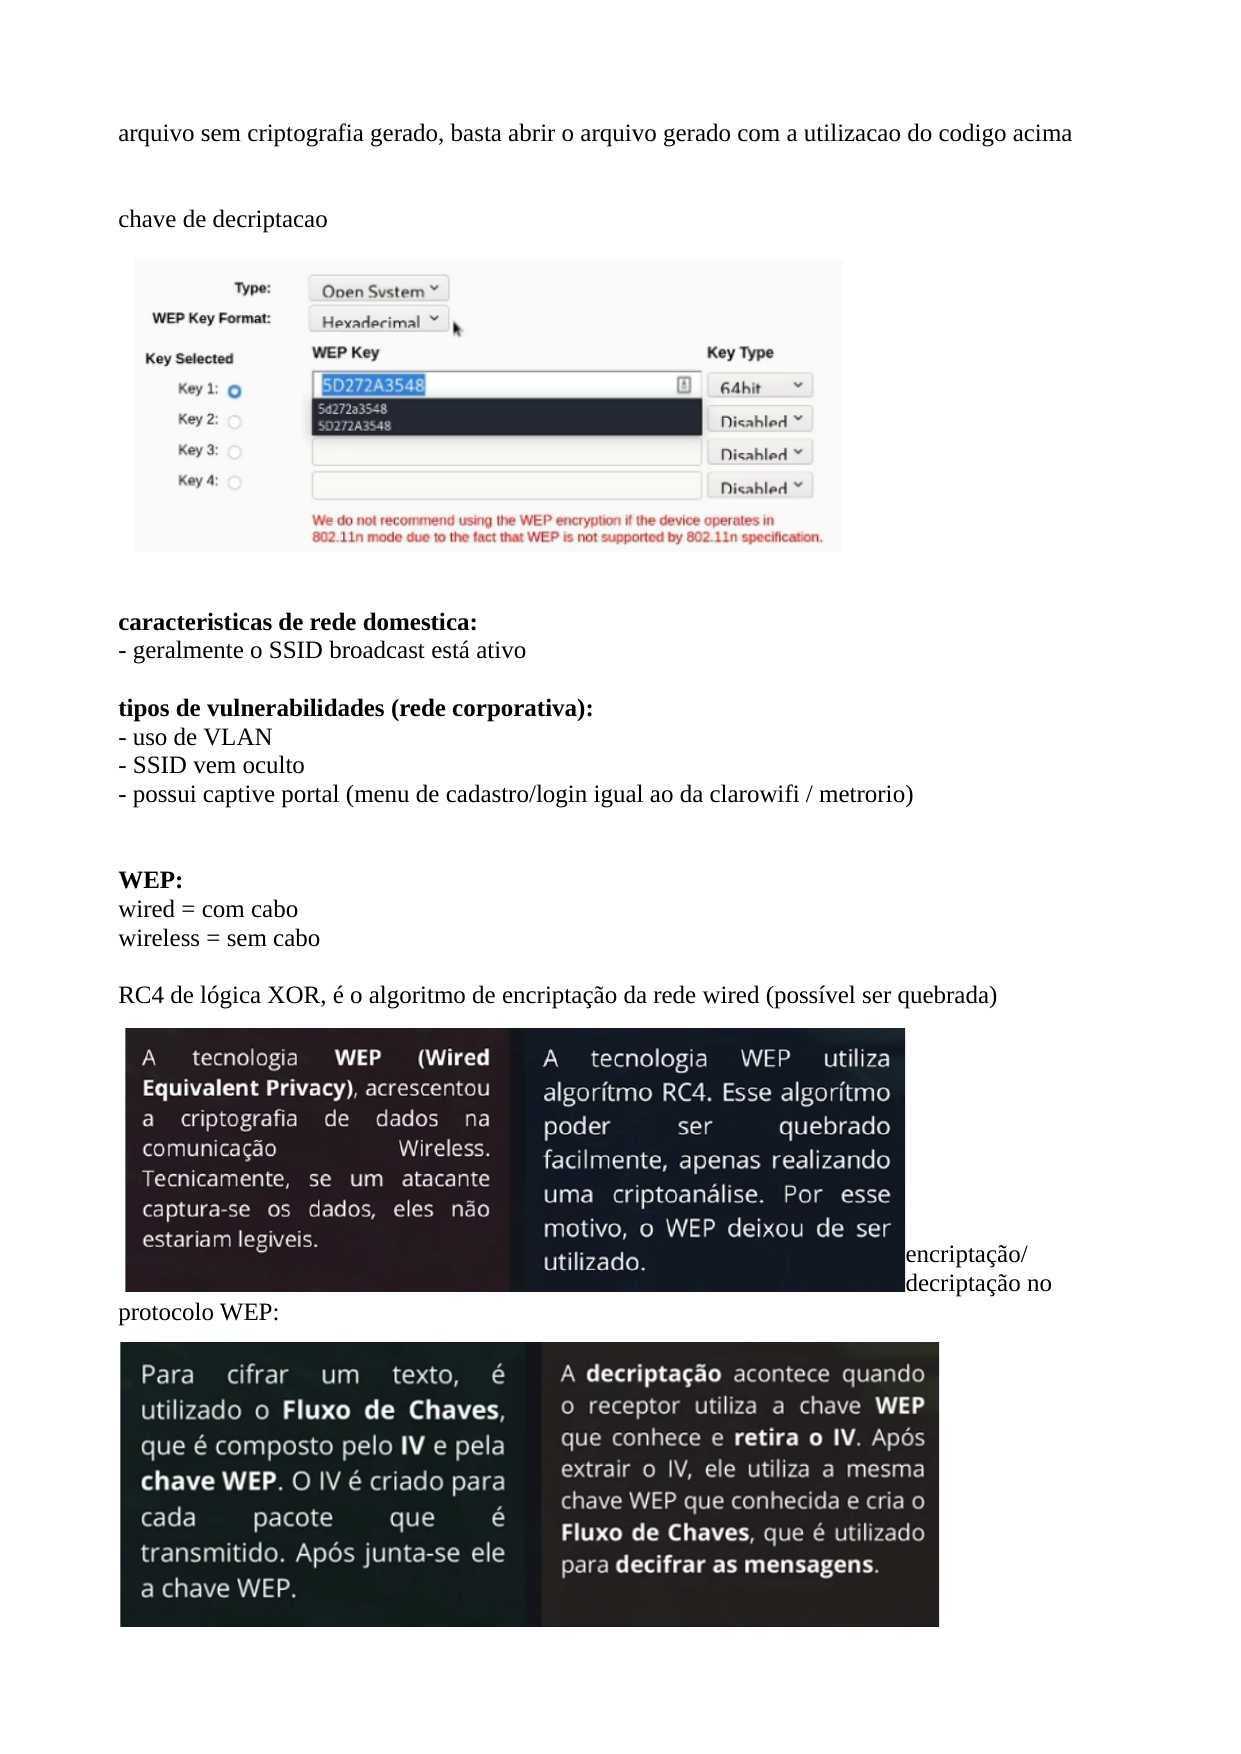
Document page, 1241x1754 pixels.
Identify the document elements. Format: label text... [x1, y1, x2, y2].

text - possui captive portal (menu de cadastro/login igual ao da clarowifi / metrorio) [118, 779, 1122, 808]
text encriptação/decriptação no protocolo WEP: [118, 1239, 1122, 1326]
text RC4 de lógica XOR, é o algoritmo de encriptação da rede wired (possível ser quebrada) [118, 981, 1122, 1009]
text - uso de VLAN [118, 722, 1122, 751]
text wireless = sem cabo [118, 923, 1122, 952]
picture [125, 1028, 906, 1292]
text - geralmente o SSID broadcast está ativo [118, 636, 1122, 664]
picture [133, 259, 843, 552]
text caracteristicas de rede domestica: [118, 607, 1122, 636]
text chave de decriptacao [118, 204, 1122, 233]
picture [120, 1342, 940, 1627]
text wired = com cabo [118, 894, 1122, 923]
text arquivo sem criptografia gerado, basta abrir o arquivo gerado com a utilizacao do codigo acima [118, 118, 1122, 147]
text - SSID vem oculto [118, 751, 1122, 779]
text tipos de vulnerabilidades (rede corporativa): [118, 693, 1122, 722]
text WEP: [118, 866, 1122, 894]
